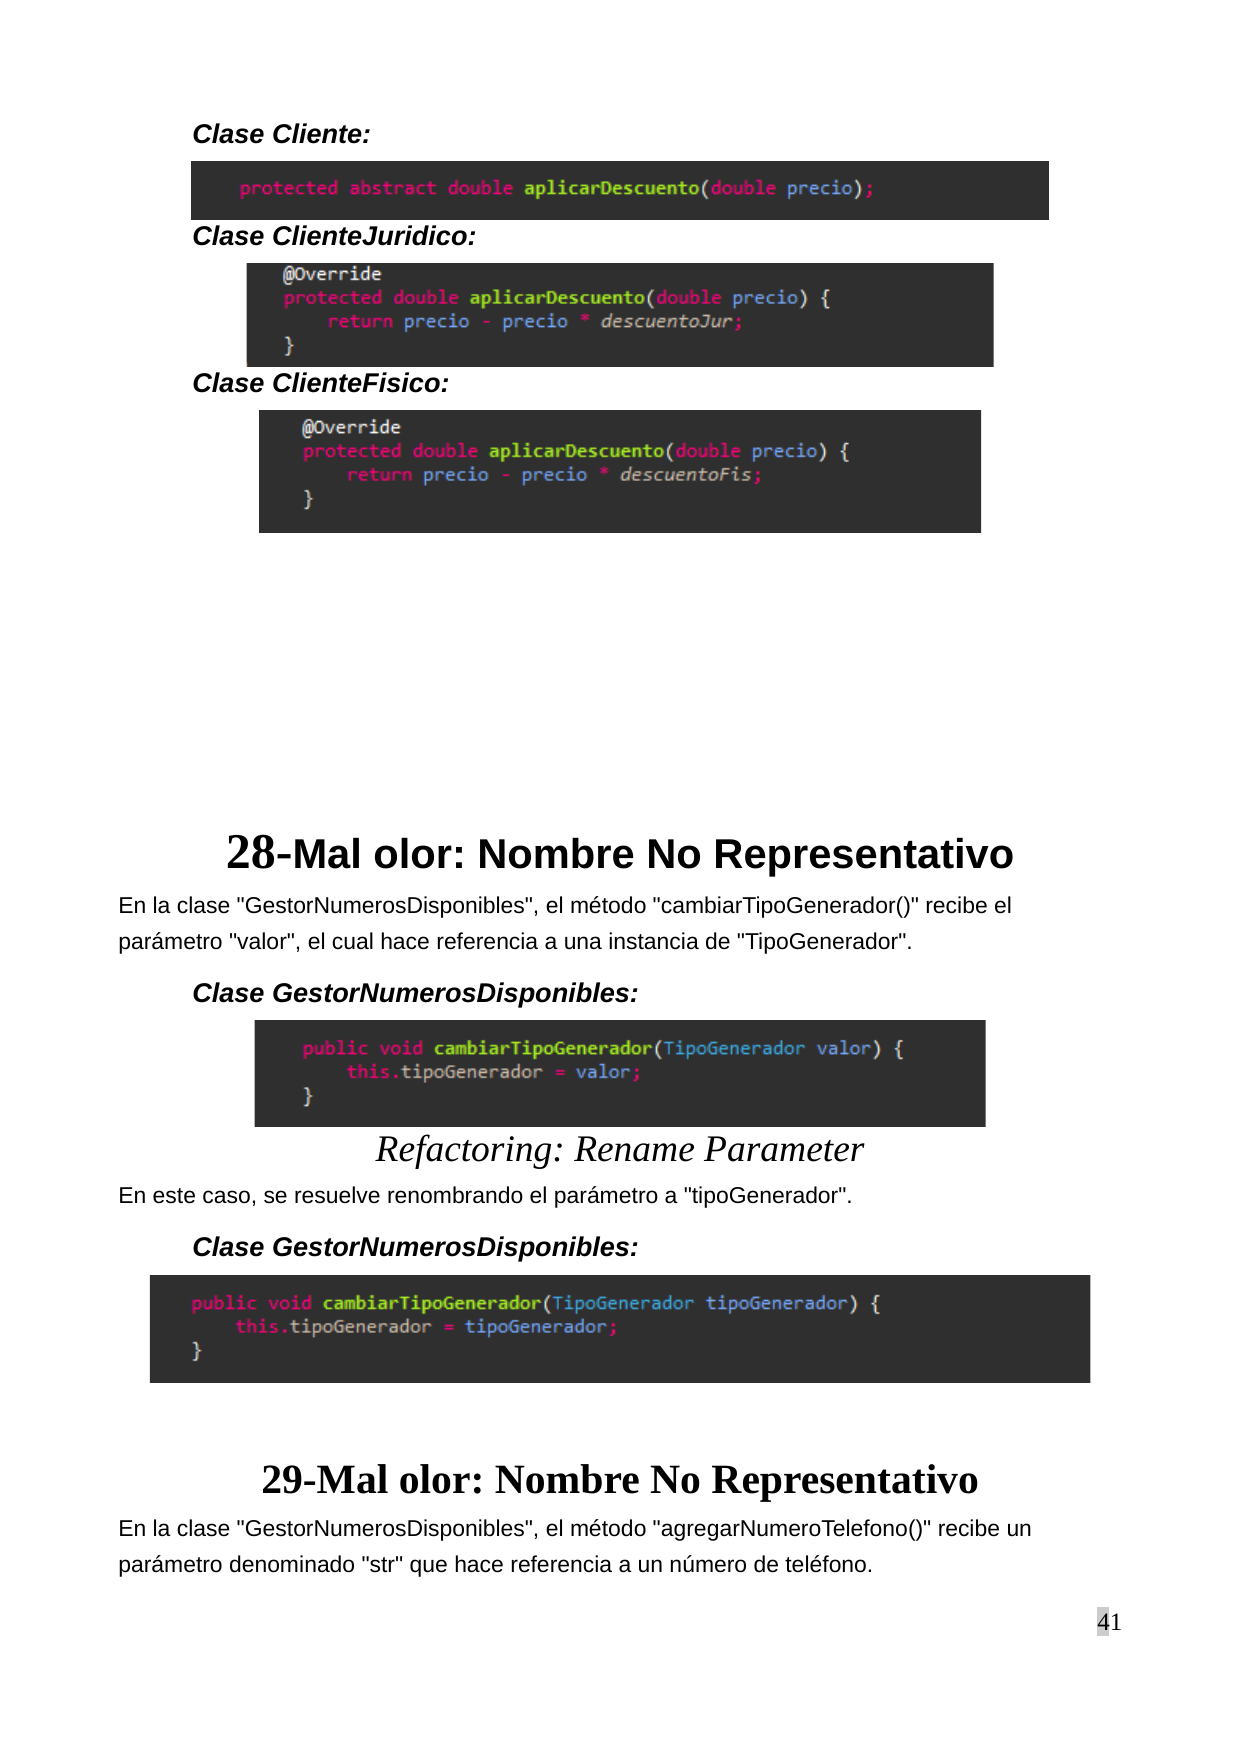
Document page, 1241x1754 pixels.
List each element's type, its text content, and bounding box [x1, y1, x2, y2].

subtitle 28-Mal olor: Nombre No Representativo [118, 822, 1122, 879]
subtitle 29-Mal olor: Nombre No Representativo [118, 1454, 1122, 1502]
text En la clase "GestorNumerosDisponibles", el método "agregarNumeroTelefono()" recibe un parámetro denominado "str" que hace referencia a un número de teléfono. [118, 1515, 1122, 1577]
picture [149, 1275, 1091, 1383]
subtitle Refactoring: Rename Parameter [118, 1041, 1122, 1170]
picture [259, 410, 982, 533]
subtitle Clase GestorNumerosDisponibles: [118, 977, 1122, 1008]
subtitle Clase Cliente: [118, 118, 1122, 149]
text En la clase "GestorNumerosDisponibles", el método "cambiarTipoGenerador()" recibe el parámetro "valor", el cual hace referencia a una instancia de "TipoGenerador". [118, 892, 1122, 954]
picture [246, 263, 994, 367]
subtitle Clase ClienteJuridico: [118, 174, 1122, 251]
text En este caso, se resuelve renombrando el parámetro a "tipoGenerador". [118, 1182, 1122, 1209]
picture [254, 1020, 986, 1127]
subtitle Clase GestorNumerosDisponibles: [118, 1231, 1122, 1263]
picture [191, 161, 1049, 220]
subtitle Clase ClienteFisico: [118, 276, 1122, 398]
